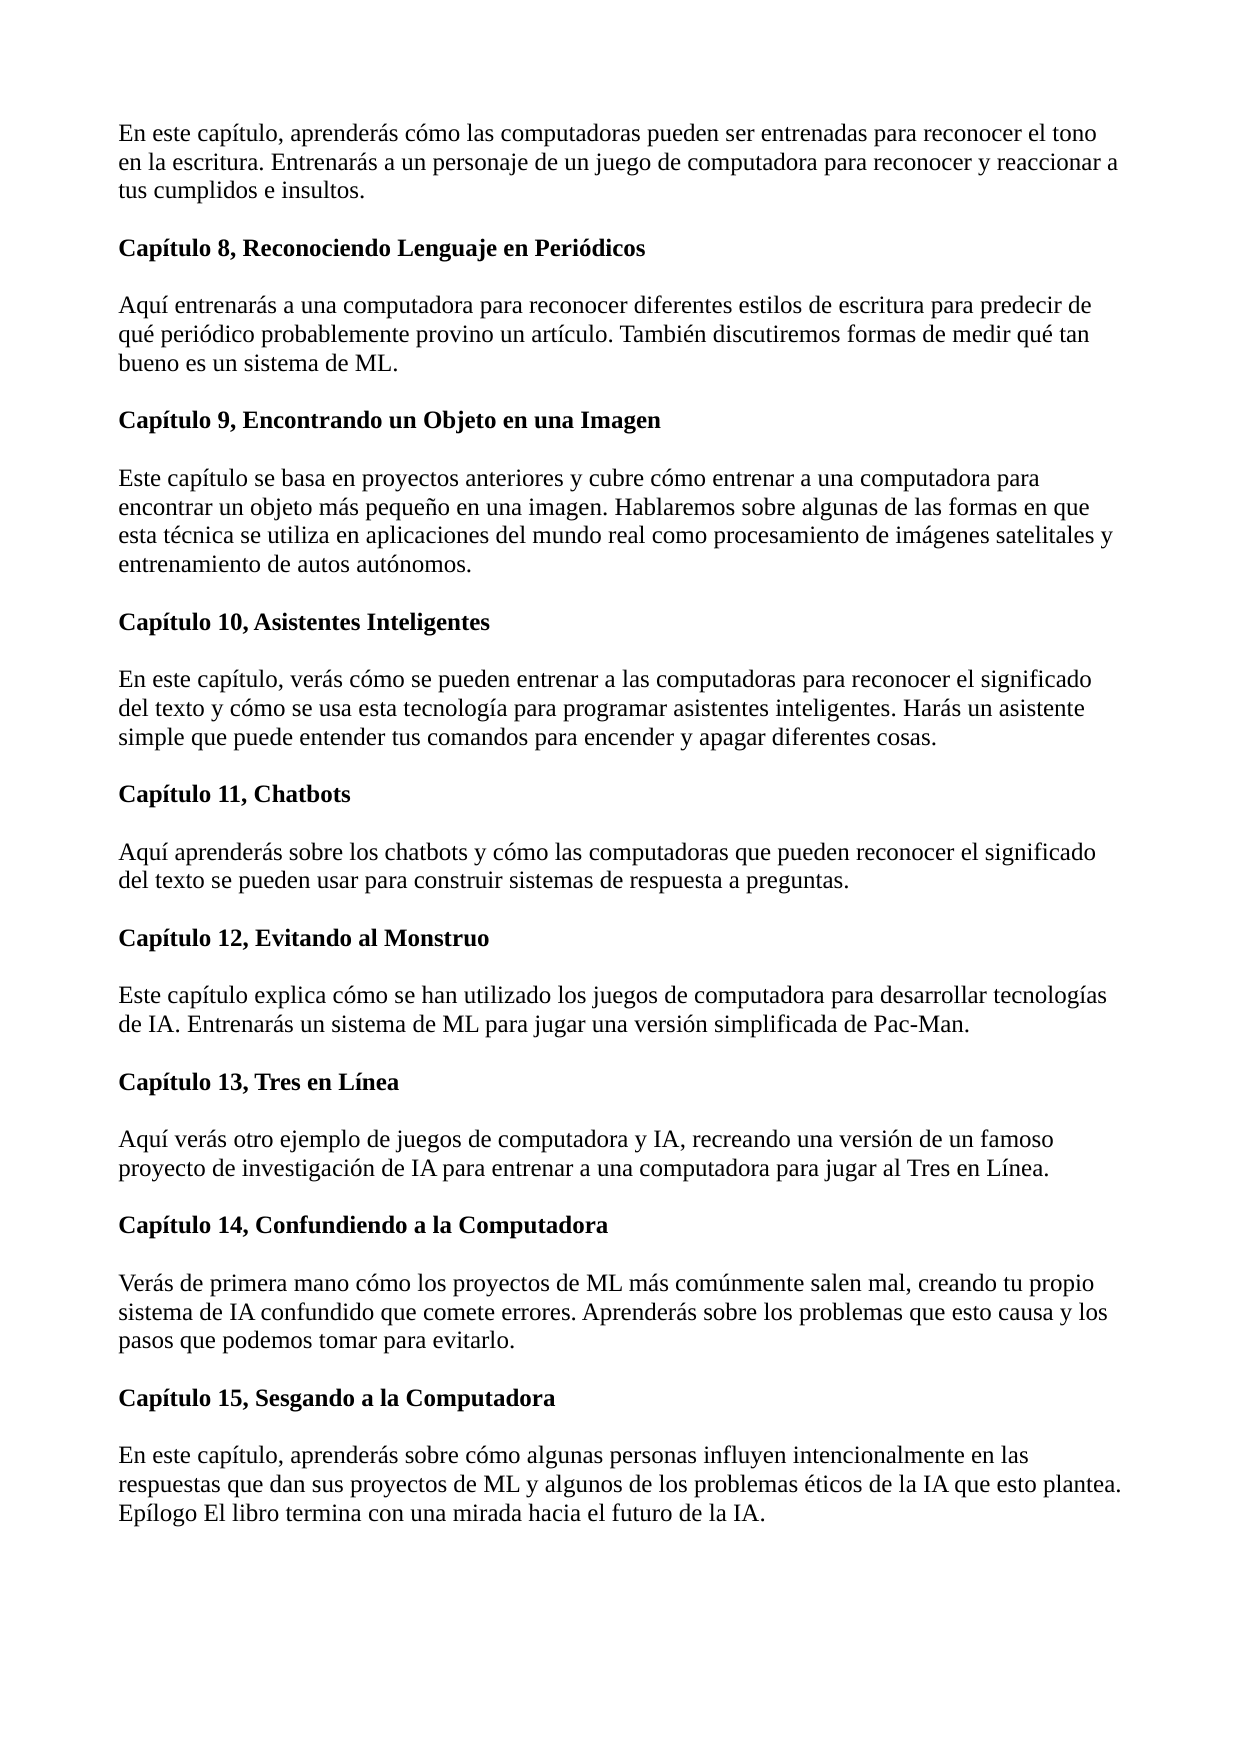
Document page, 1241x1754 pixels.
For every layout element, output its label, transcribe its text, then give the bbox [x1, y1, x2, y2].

text Capítulo 12, Evitando al Monstruo [118, 923, 1122, 952]
text Capítulo 14, Confundiendo a la Computadora [118, 1211, 1122, 1239]
text Aquí entrenarás a una computadora para reconocer diferentes estilos de escritura para predecir de qué periódico probablemente provino un artículo. También discutiremos formas de medir qué tan bueno es un sistema de ML. [118, 291, 1122, 377]
text En este capítulo, aprenderás sobre cómo algunas personas influyen intencionalmente en las respuestas que dan sus proyectos de ML y algunos de los problemas éticos de la IA que esto plantea. Epílogo El libro termina con una mirada hacia el futuro de la IA. [118, 1441, 1122, 1527]
text Capítulo 9, Encontrando un Objeto en una Imagen [118, 406, 1122, 434]
text Capítulo 10, Asistentes Inteligentes [118, 607, 1122, 636]
text Este capítulo se basa en proyectos anteriores y cubre cómo entrenar a una computadora para encontrar un objeto más pequeño en una imagen. Hablaremos sobre algunas de las formas en que esta técnica se utiliza en aplicaciones del mundo real como procesamiento de imágenes satelitales y entrenamiento de autos autónomos. [118, 463, 1122, 578]
text Aquí aprenderás sobre los chatbots y cómo las computadoras que pueden reconocer el significado del texto se pueden usar para construir sistemas de respuesta a preguntas. [118, 837, 1122, 894]
text Verás de primera mano cómo los proyectos de ML más comúnmente salen mal, creando tu propio sistema de IA confundido que comete errores. Aprenderás sobre los problemas que esto causa y los pasos que podemos tomar para evitarlo. [118, 1268, 1122, 1354]
text Capítulo 15, Sesgando a la Computadora [118, 1383, 1122, 1412]
text Este capítulo explica cómo se han utilizado los juegos de computadora para desarrollar tecnologías de IA. Entrenarás un sistema de ML para jugar una versión simplificada de Pac-Man. [118, 981, 1122, 1038]
text Capítulo 13, Tres en Línea [118, 1067, 1122, 1096]
text Aquí verás otro ejemplo de juegos de computadora y IA, recreando una versión de un famoso proyecto de investigación de IA para entrenar a una computadora para jugar al Tres en Línea. [118, 1124, 1122, 1182]
text Capítulo 8, Reconociendo Lenguaje en Periódicos [118, 233, 1122, 262]
text En este capítulo, verás cómo se pueden entrenar a las computadoras para reconocer el significado del texto y cómo se usa esta tecnología para programar asistentes inteligentes. Harás un asistente simple que puede entender tus comandos para encender y apagar diferentes cosas. [118, 664, 1122, 751]
text En este capítulo, aprenderás cómo las computadoras pueden ser entrenadas para reconocer el tono en la escritura. Entrenarás a un personaje de un juego de computadora para reconocer y reaccionar a tus cumplidos e insultos. [118, 118, 1122, 204]
text Capítulo 11, Chatbots [118, 779, 1122, 808]
